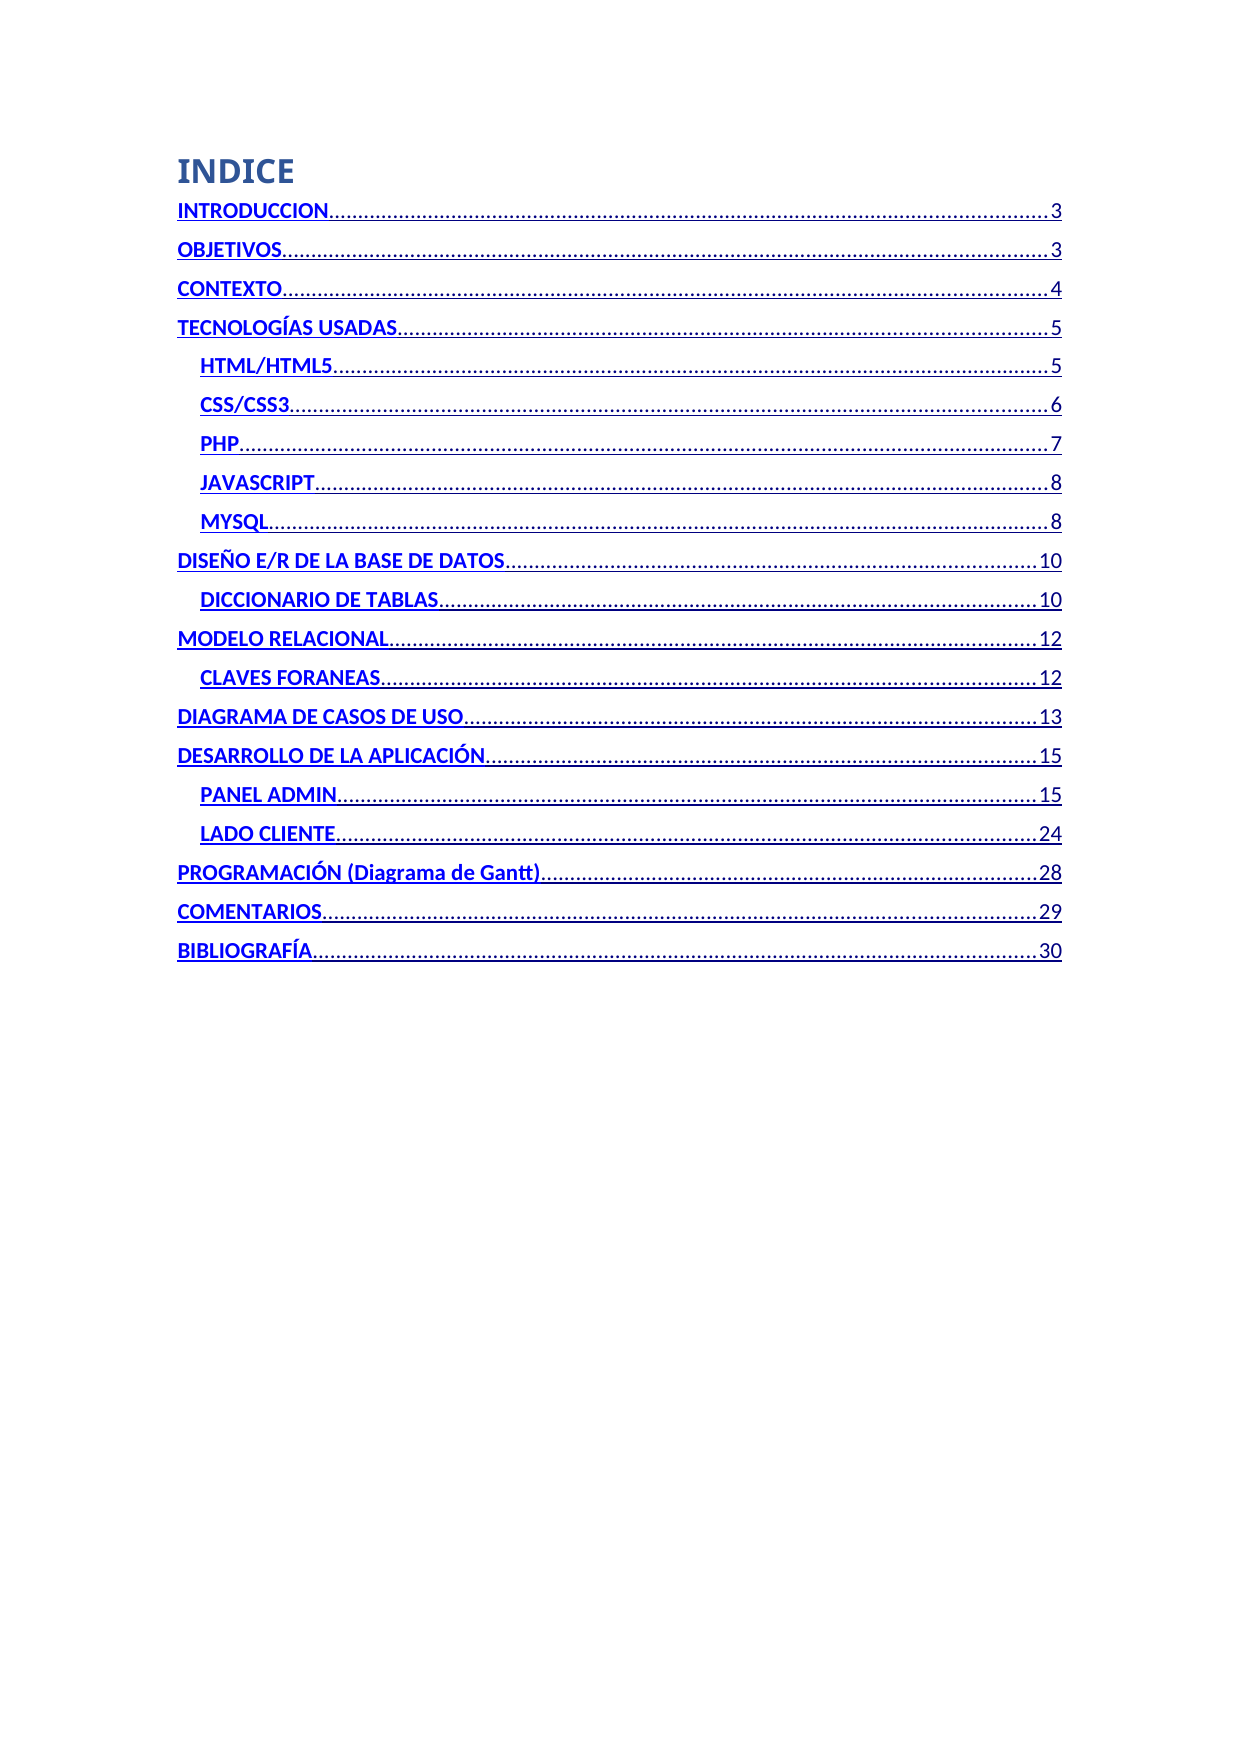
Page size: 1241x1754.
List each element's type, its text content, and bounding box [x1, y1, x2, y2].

text DIAGRAMA DE CASOS DE USO 13 [177, 702, 1063, 730]
text TECNOLOGÍAS USADAS 5 [177, 313, 1063, 341]
text INDICE [177, 148, 1063, 193]
text CSS/CSS3 6 [200, 391, 1063, 418]
text LADO CLIENTE 24 [200, 819, 1063, 847]
text OBJETIVOS 3 [177, 235, 1063, 263]
text MYSQL 8 [200, 507, 1063, 535]
text INTRODUCCION 3 [177, 196, 1063, 224]
text CONTEXTO 4 [177, 274, 1063, 302]
text DISEÑO E/R DE LA BASE DE DATOS 10 [177, 546, 1063, 574]
text DESARROLLO DE LA APLICACIÓN 15 [177, 741, 1063, 769]
text PANEL ADMIN 15 [200, 780, 1063, 808]
text BIBLIOGRAFÍA 30 [177, 936, 1063, 964]
text PROGRAMACIÓN (Diagrama de Gantt) 28 [177, 858, 1063, 886]
text COMENTARIOS 29 [177, 897, 1063, 925]
text PHP 7 [200, 429, 1063, 457]
text HTML/HTML5 5 [200, 352, 1063, 379]
text MODELO RELACIONAL 12 [177, 624, 1063, 652]
text CLAVES FORANEAS 12 [200, 663, 1063, 691]
text DICCIONARIO DE TABLAS 10 [200, 585, 1063, 613]
text JAVASCRIPT 8 [200, 468, 1063, 496]
